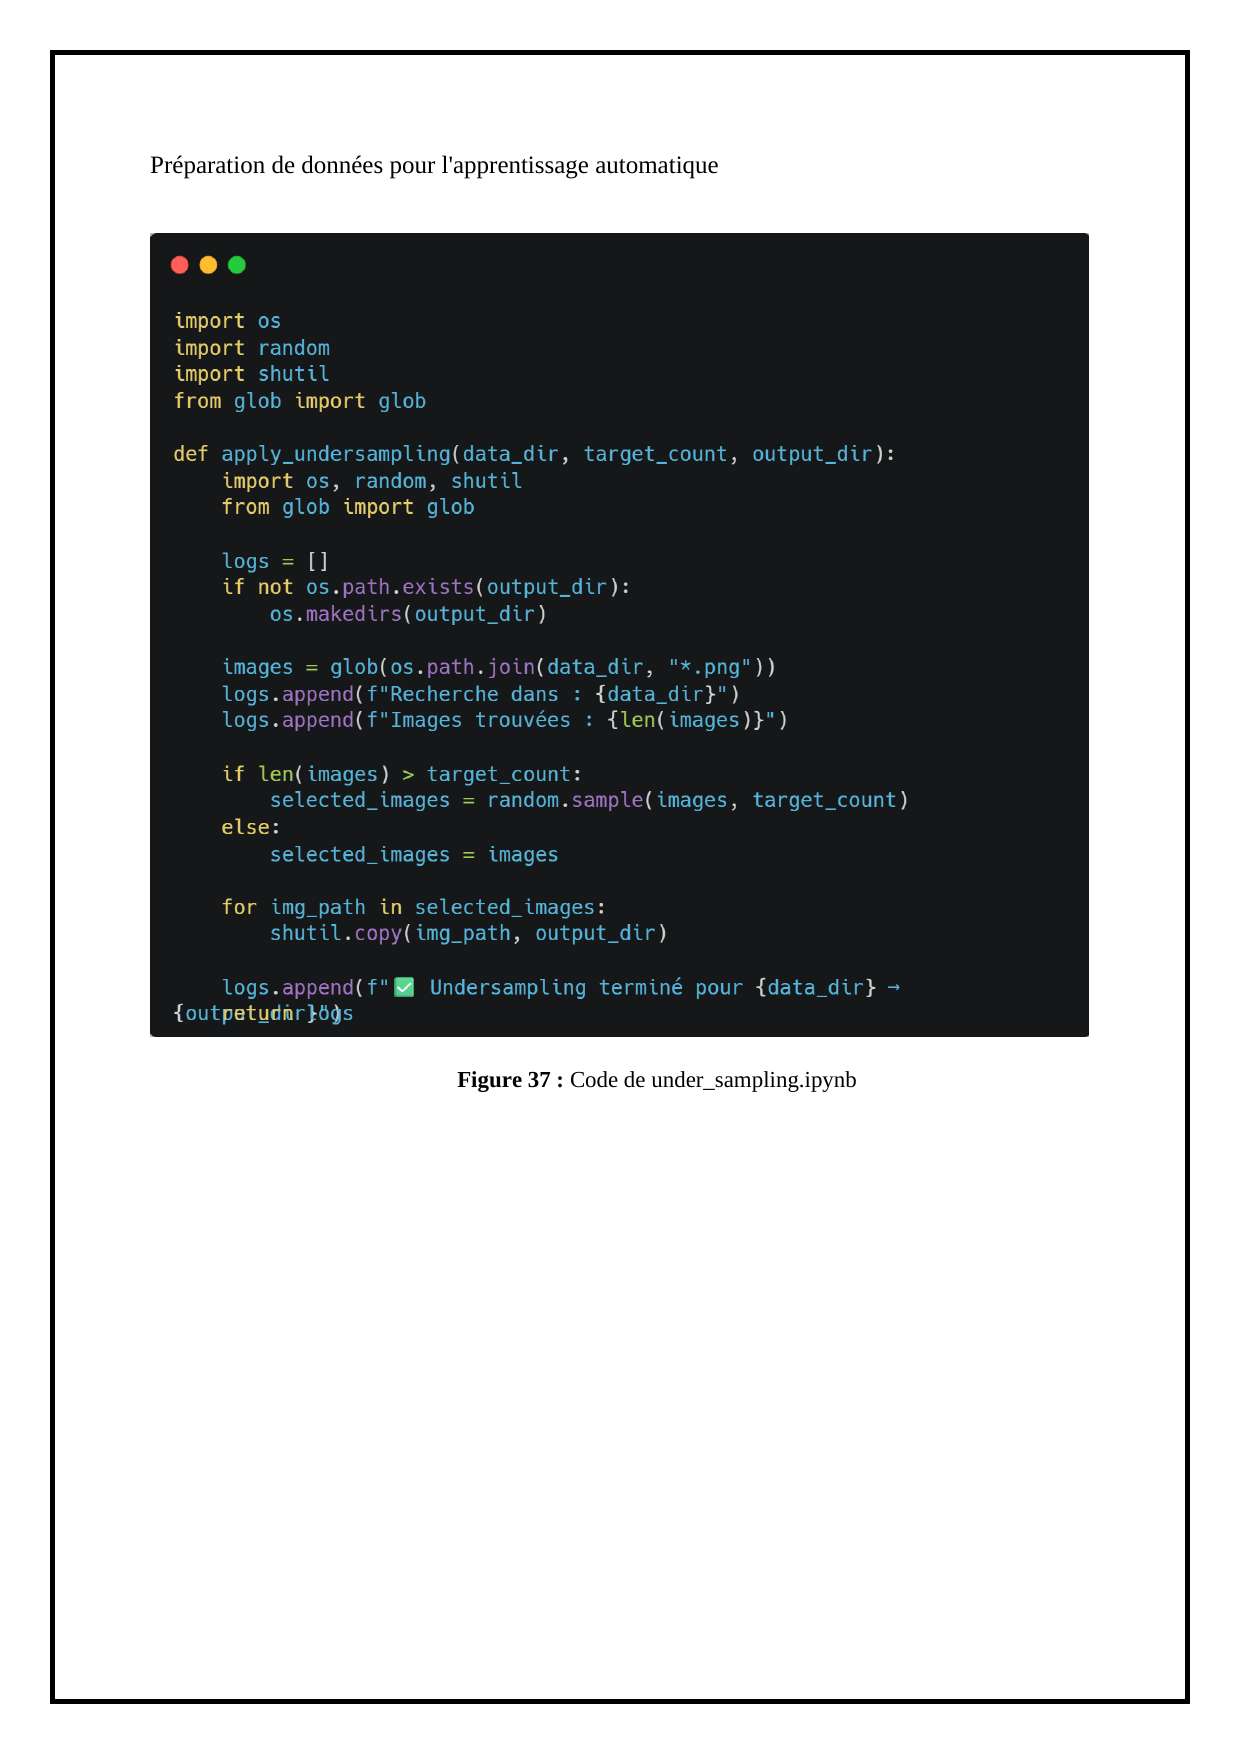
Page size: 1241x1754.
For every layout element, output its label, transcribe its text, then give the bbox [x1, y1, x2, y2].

text Figure 37 : Code de under_sampling.ipynb [224, 1066, 1090, 1092]
text Préparation de données pour l'apprentissage automatique [150, 150, 1090, 179]
